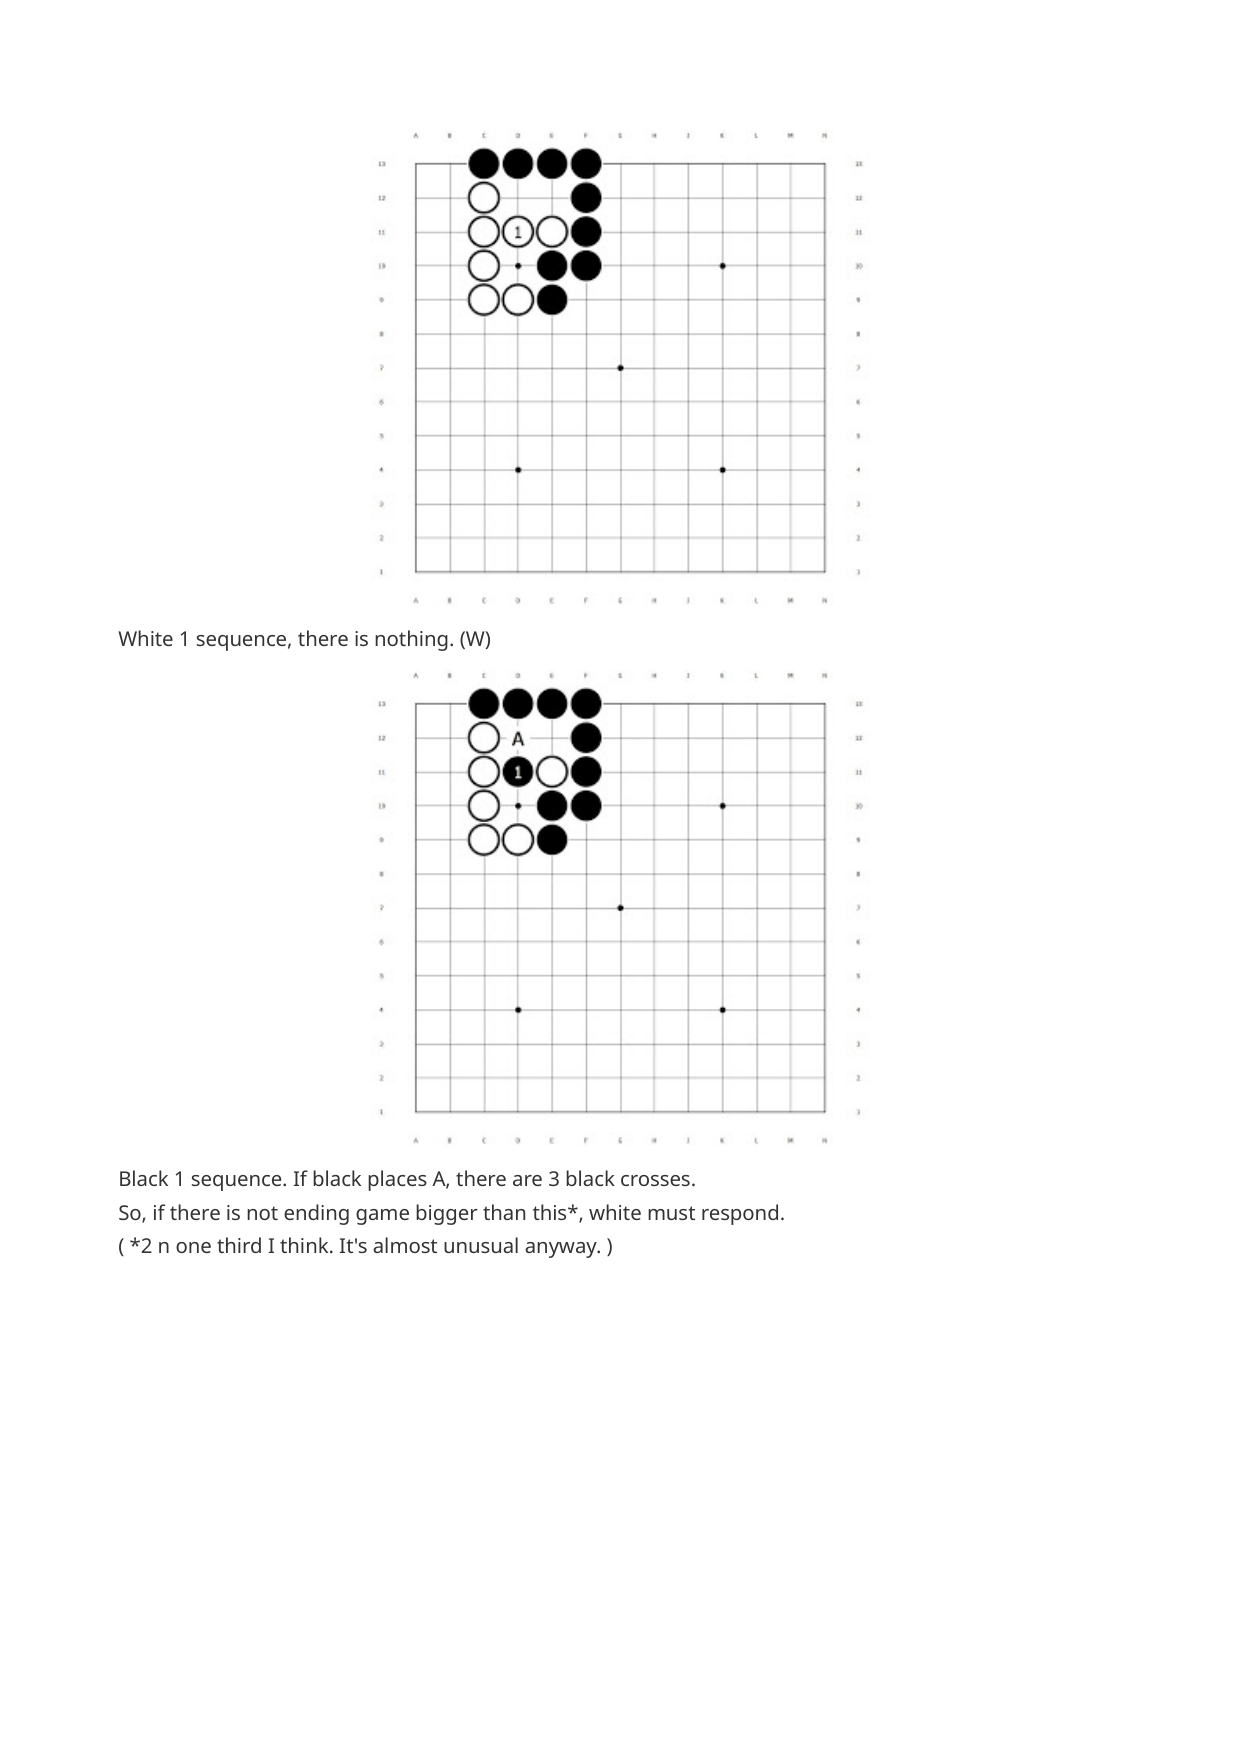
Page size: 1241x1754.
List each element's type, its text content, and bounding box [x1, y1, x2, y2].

picture [371, 119, 870, 618]
picture [371, 659, 870, 1158]
text White 1 sequence, there is nothing. (W) [118, 625, 1122, 653]
text Black 1 sequence. If black places A, there are 3 black crosses. So, if there is not ending game bigger than this*, white must respond. ( *2 n one third I think. It's almost unusual anyway. ) [118, 1165, 1122, 1259]
